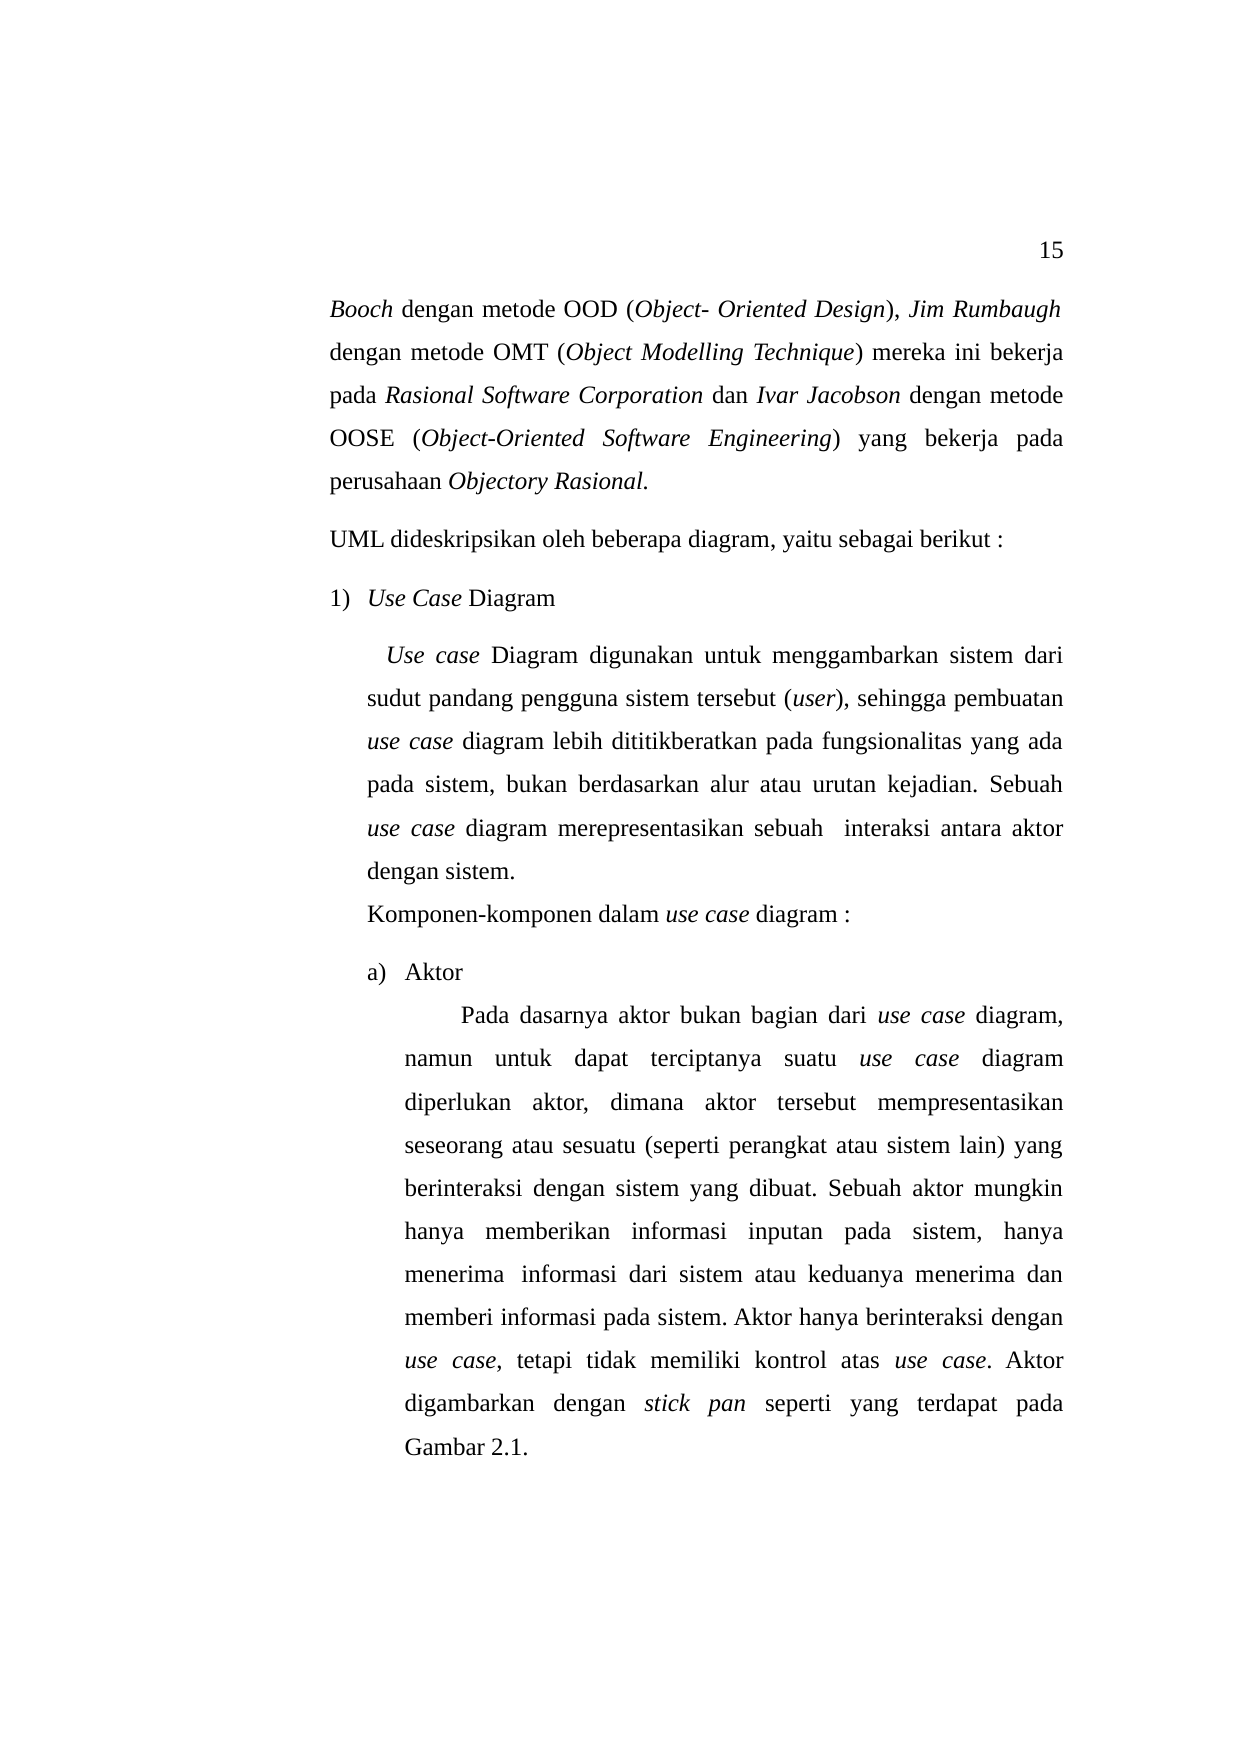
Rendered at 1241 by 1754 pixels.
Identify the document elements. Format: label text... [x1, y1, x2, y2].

text Use case Diagram digunakan untuk menggambarkan sistem dari sudut pandang pengguna sistem tersebut (user), sehingga pembuatan use case diagram lebih dititikberatkan pada fungsionalitas yang ada pada sistem, bukan berdasarkan alur atau urutan kejadian. Sebuah use case diagram merepresentasikan sebuah interaksi antara aktor dengan sistem. [367, 640, 1063, 884]
list Aktor [367, 957, 1063, 986]
text Booch dengan metode OOD (Object- Oriented Design), Jim Rumbaugh dengan metode OMT (Object Modelling Technique) mereka ini bekerja pada Rasional Software Corporation dan Ivar Jacobson dengan metode OOSE (Object-Oriented Software Engineering) yang bekerja pada perusahaan Objectory Rasional. [329, 294, 1063, 495]
text Pada dasarnya aktor bukan bagian dari use case diagram, namun untuk dapat terciptanya suatu use case diagram diperlukan aktor, dimana aktor tersebut mempresentasikan seseorang atau sesuatu (seperti perangkat atau sistem lain) yang berinteraksi dengan sistem yang dibuat. Sebuah aktor mungkin hanya memberikan informasi inputan pada sistem, hanya menerima informasi dari sistem atau keduanya menerima dan memberi informasi pada sistem. Aktor hanya berinteraksi dengan use case, tetapi tidak memiliki kontrol atas use case. Aktor digambarkan dengan stick pan seperti yang terdapat pada Gambar 2.1. [404, 1000, 1063, 1460]
text UML dideskripsikan oleh beberapa diagram, yaitu sebagai berikut : [329, 524, 1063, 553]
text Komponen-komponen dalam use case diagram : [367, 899, 1063, 928]
list Use Case Diagram [329, 583, 1063, 611]
